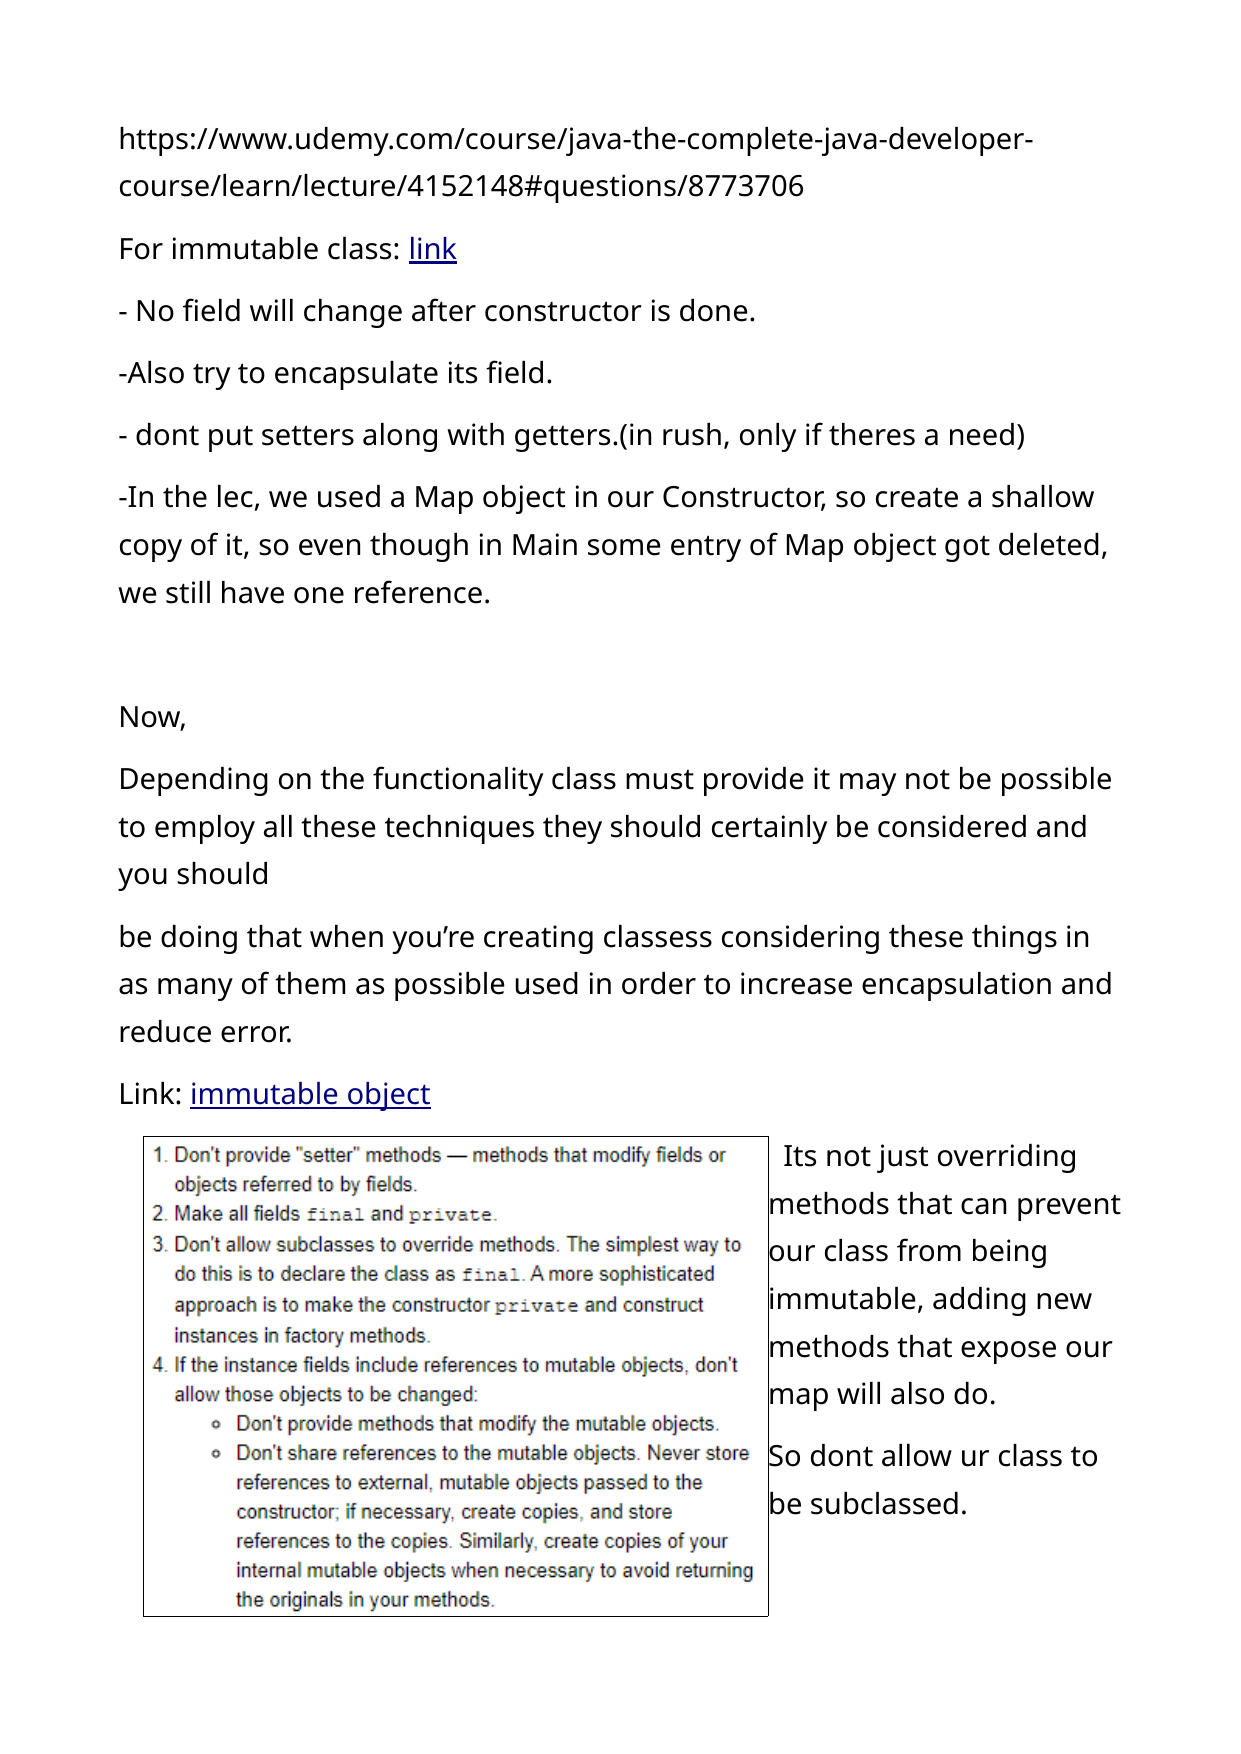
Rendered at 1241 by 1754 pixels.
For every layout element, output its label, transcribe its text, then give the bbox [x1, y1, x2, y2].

text So dont allow ur class to be subclassed. [769, 1436, 1122, 1523]
text - dont put setters along with getters.(in rush, only if theres a need) [118, 414, 1122, 454]
picture [145, 1139, 765, 1613]
text Its not just overriding methods that can prevent our class from being immutable, adding new methods that expose our map will also do. [118, 1135, 1122, 1413]
text [144, 1137, 768, 1616]
text https://www.udemy.com/course/java-the-complete-java-developer-course/learn/lecture/4152148#questions/8773706 [118, 118, 1122, 205]
text - No field will change after constructor is done. [118, 290, 1122, 330]
text For immutable class: link [118, 228, 1122, 268]
text -Also try to encapsulate its field. [118, 352, 1122, 392]
text Now, [118, 696, 1122, 736]
text Link: immutable object [118, 1073, 1122, 1113]
text Depending on the functionality class must provide it may not be possible to employ all these techniques they should certainly be considered and you should [118, 758, 1122, 893]
text be doing that when you’re creating classess considering these things in as many of them as possible used in order to increase encapsulation and reduce error. [118, 916, 1122, 1051]
text -In the lec, we used a Map object in our Constructor, so create a shallow copy of it, so even though in Main some entry of Map object got deleted, we still have one reference. [118, 477, 1122, 612]
text [118, 1436, 143, 1523]
